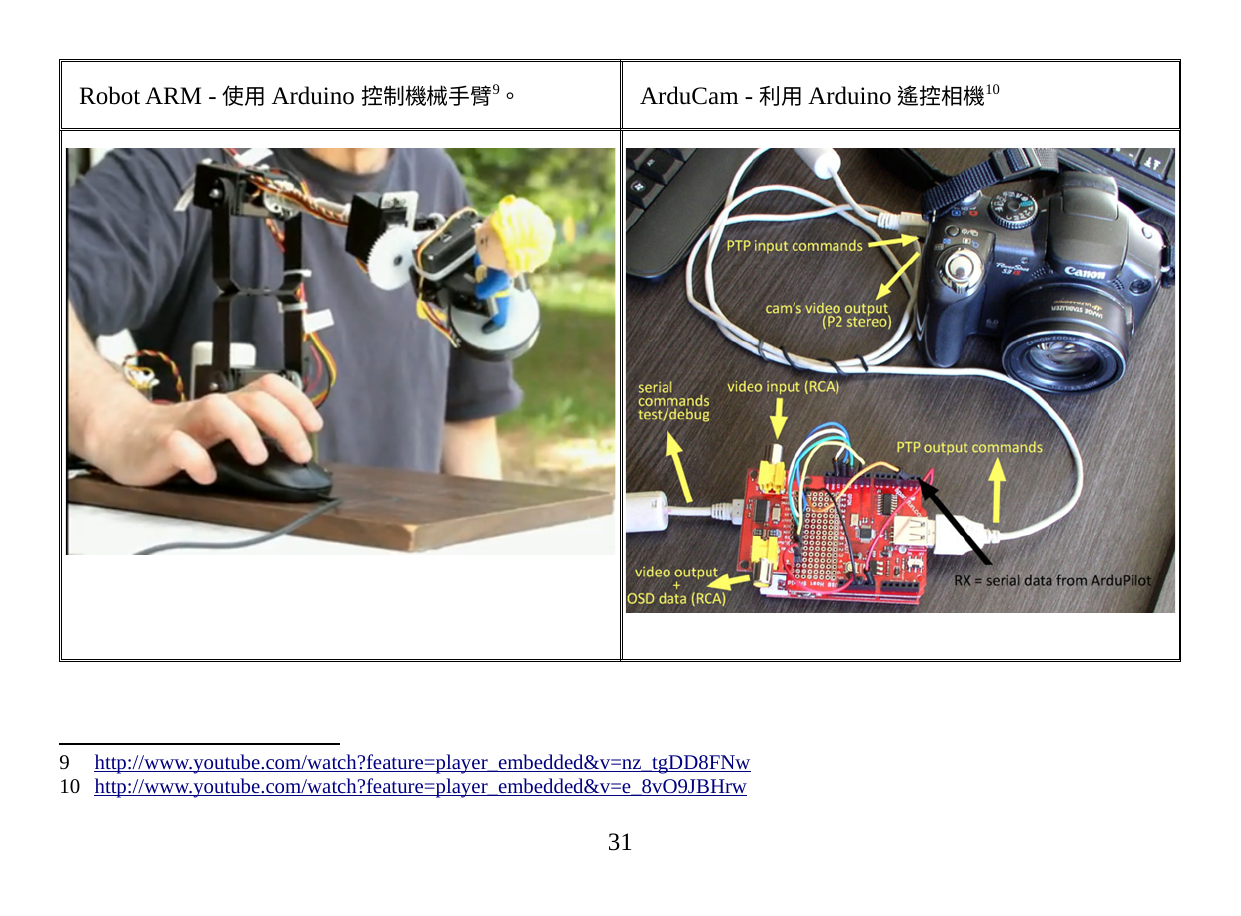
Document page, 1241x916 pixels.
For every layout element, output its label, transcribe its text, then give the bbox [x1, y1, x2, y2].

table_header ArduCam - 利用 Arduino 遙控相機 [623, 62, 1179, 128]
table_header Robot ARM - 使用 Arduino 控制機械手臂。 [62, 62, 620, 128]
table_cell [623, 131, 1179, 659]
picture [65, 148, 616, 555]
picture [625, 148, 1176, 613]
table_cell [62, 131, 620, 659]
